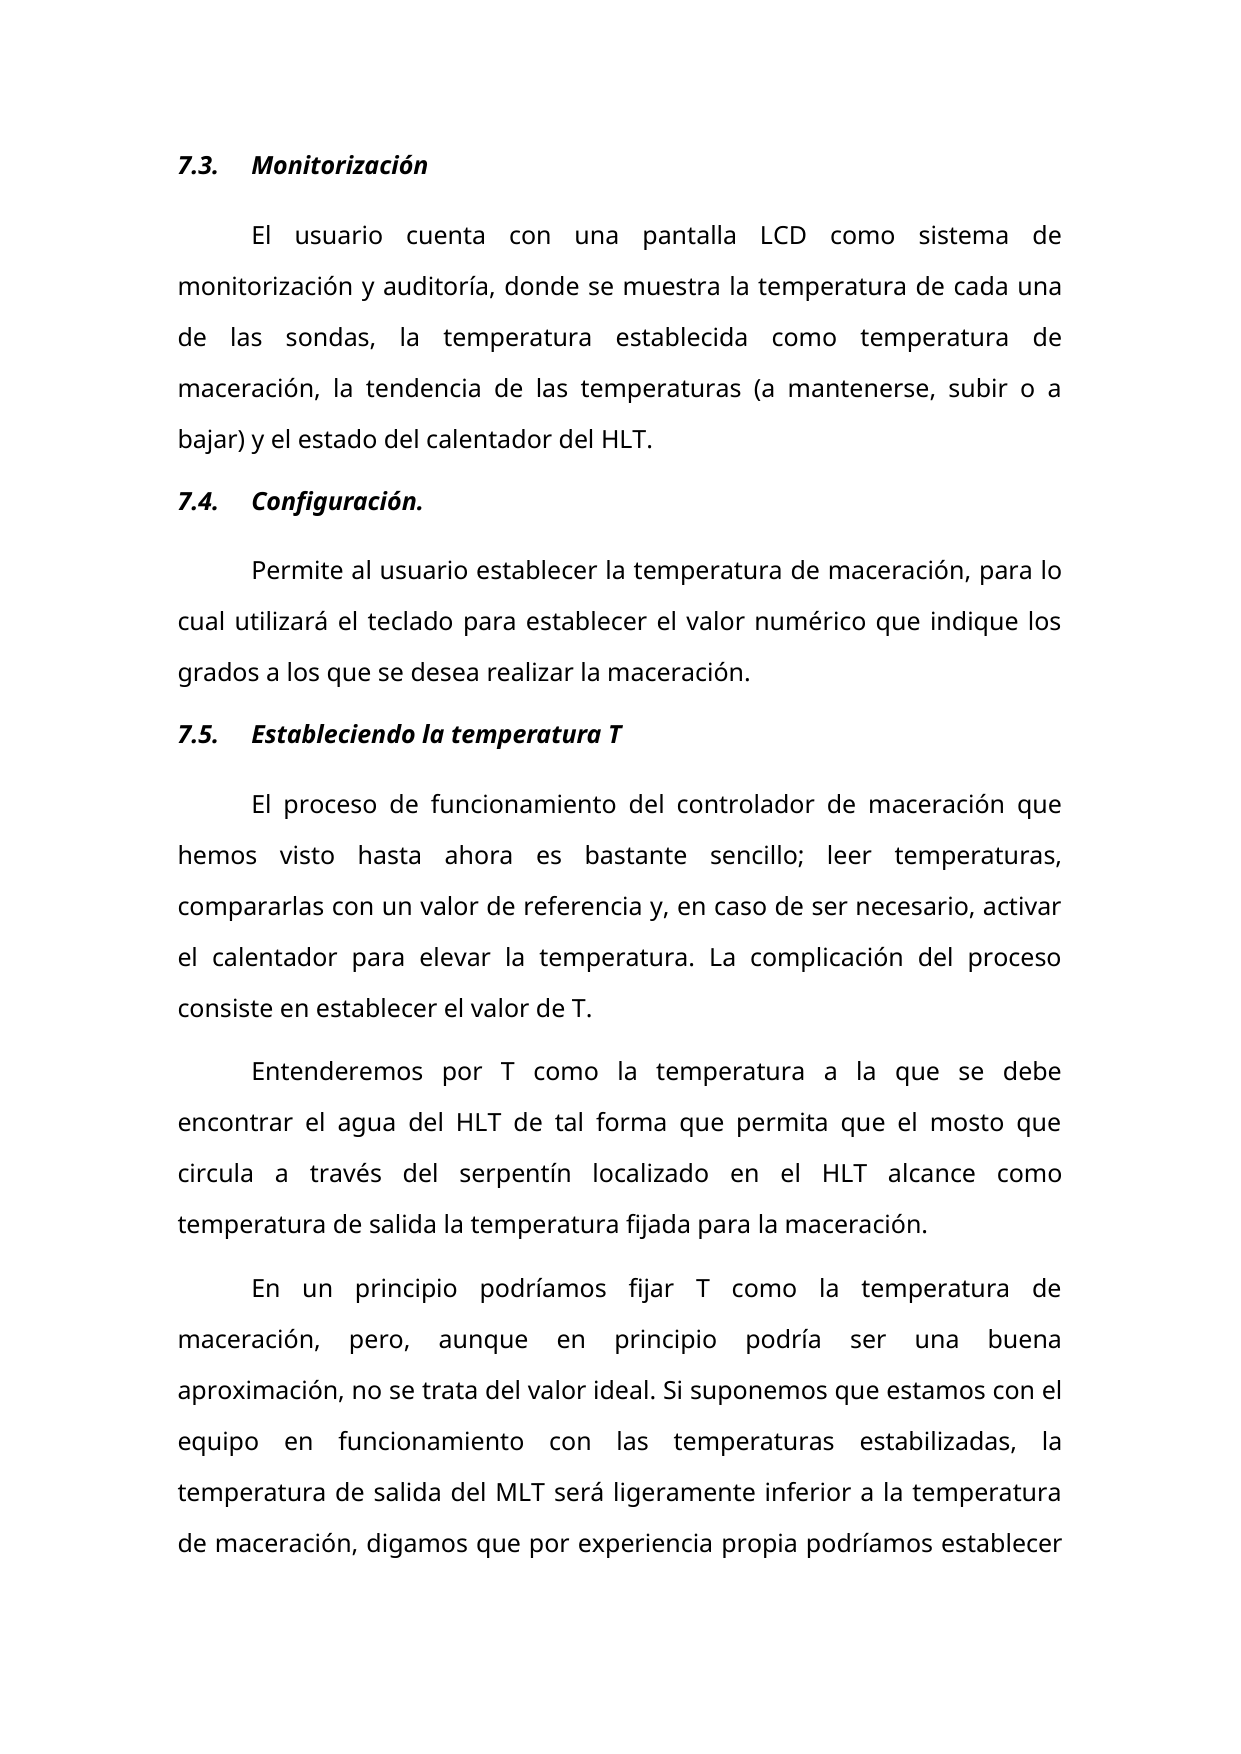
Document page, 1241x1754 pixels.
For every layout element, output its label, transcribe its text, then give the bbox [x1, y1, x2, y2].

subtitle Estableciendo la temperatura T [177, 716, 1063, 751]
text El proceso de funcionamiento del controlador de maceración que hemos visto hasta ahora es bastante sencillo; leer temperaturas, compararlas con un valor de referencia y, en caso de ser necesario, activar el calentador para elevar la temperatura. La complicación del proceso consiste en establecer el valor de T. [177, 786, 1063, 1024]
subtitle Configuración. [177, 483, 1063, 517]
text Entenderemos por T como la temperatura a la que se debe encontrar el agua del HLT de tal forma que permita que el mosto que circula a través del serpentín localizado en el HLT alcance como temperatura de salida la temperatura fijada para la maceración. [177, 1054, 1063, 1241]
text Permite al usuario establecer la temperatura de maceración, para lo cual utilizará el teclado para establecer el valor numérico que indique los grados a los que se desea realizar la maceración. [177, 553, 1063, 689]
text En un principio podríamos fijar T como la temperatura de maceración, pero, aunque en principio podría ser una buena aproximación, no se trata del valor ideal. Si suponemos que estamos con el equipo en funcionamiento con las temperaturas estabilizadas, la temperatura de salida del MLT será ligeramente inferior a la temperatura de maceración, digamos que por experiencia propia podríamos establecer [177, 1271, 1063, 1560]
text El usuario cuenta con una pantalla LCD como sistema de monitorización y auditoría, donde se muestra la temperatura de cada una de las sondas, la temperatura establecida como temperatura de maceración, la tendencia de las temperaturas (a mantenerse, subir o a bajar) y el estado del calentador del HLT. [177, 217, 1063, 456]
subtitle Monitorización [177, 148, 1063, 182]
